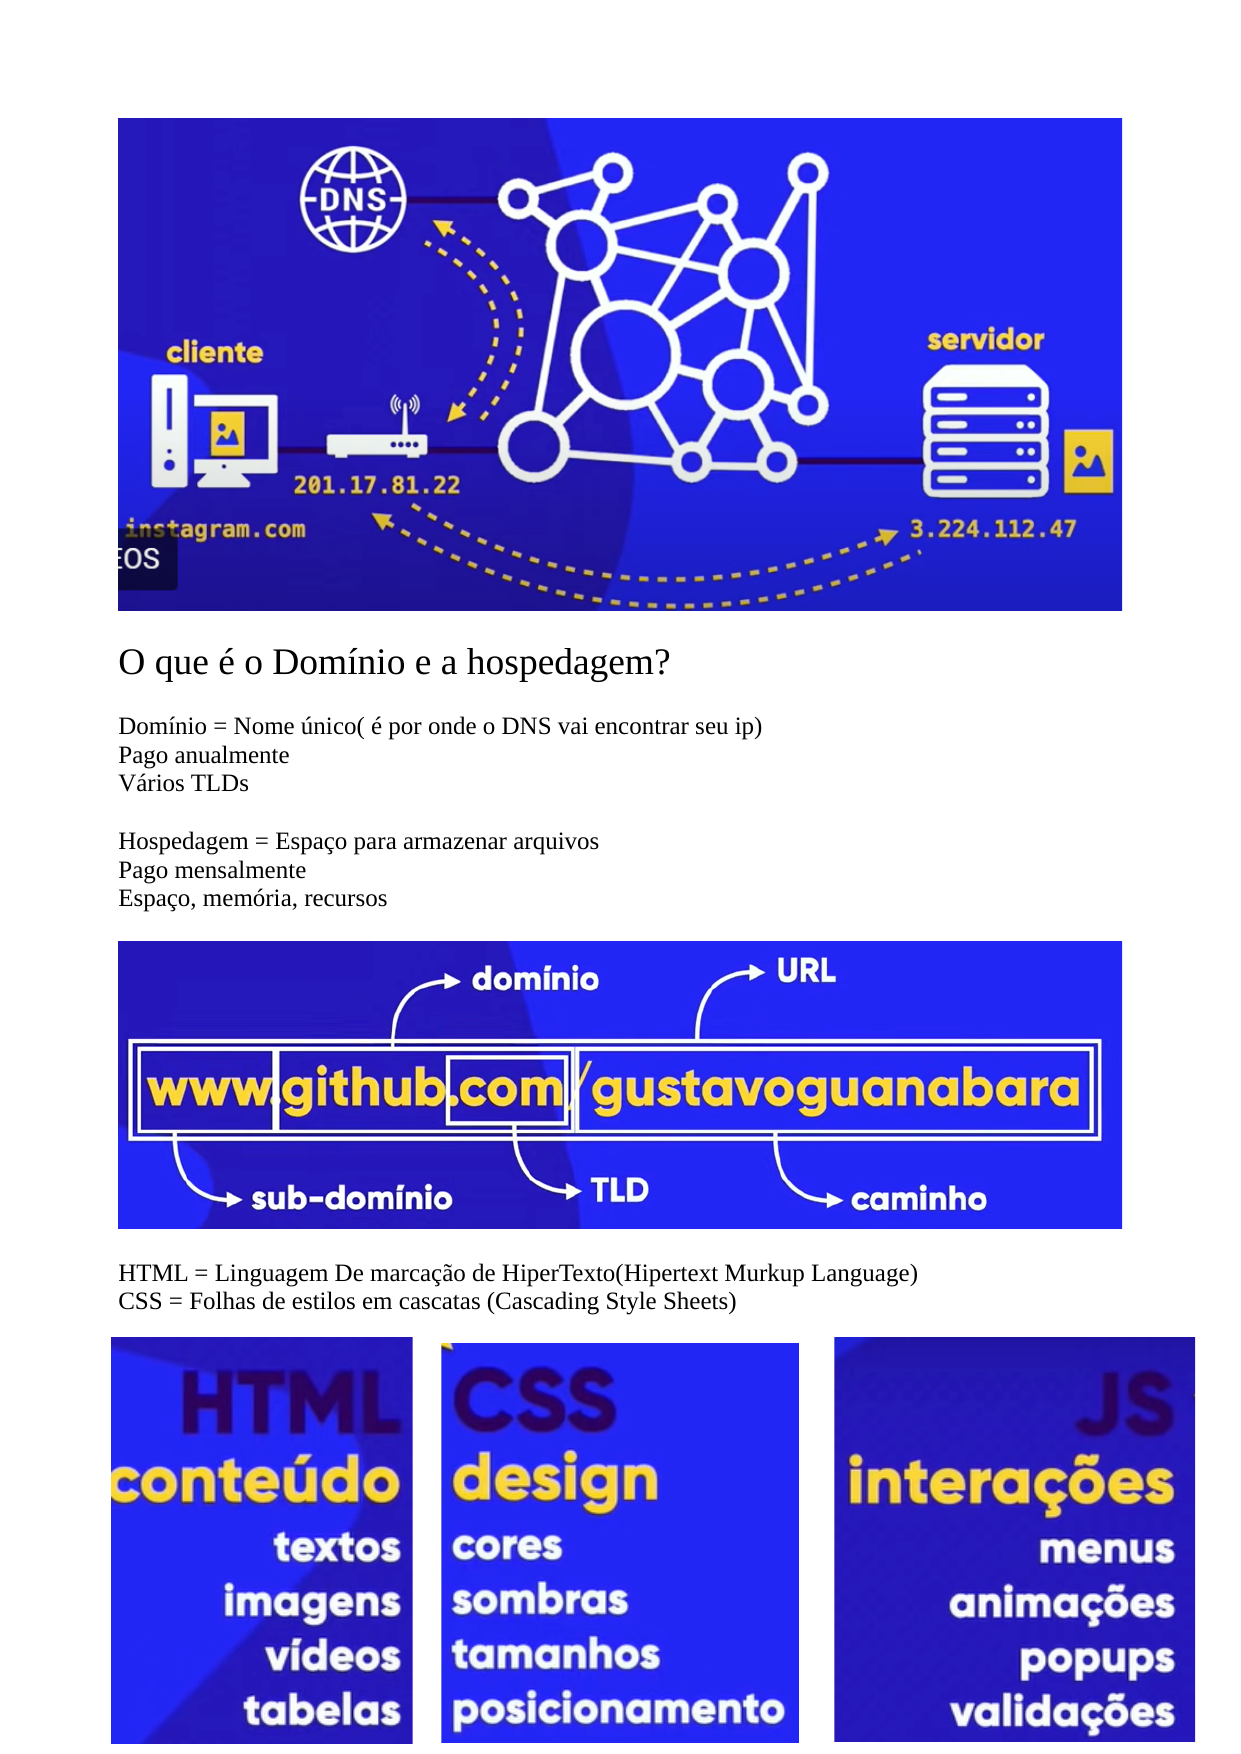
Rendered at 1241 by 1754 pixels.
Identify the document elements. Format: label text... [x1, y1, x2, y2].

picture [834, 1337, 1196, 1742]
picture [118, 941, 1123, 1229]
text Vários TLDs [118, 768, 1122, 797]
text HTML = Linguagem De marcação de HiperTexto(Hipertext Murkup Language) [118, 1258, 1122, 1286]
text CSS = Folhas de estilos em cascatas (Cascading Style Sheets) [118, 1286, 1122, 1315]
text Hospedagem = Espaço para armazenar arquivos [118, 826, 1122, 855]
text O que é o Domínio e a hospedagem? [118, 639, 1122, 682]
text Pago mensalmente [118, 855, 1122, 883]
text Espaço, memória, recursos [118, 883, 1122, 912]
picture [118, 118, 1123, 611]
text Domínio = Nome único( é por onde o DNS vai encontrar seu ip) [118, 711, 1122, 740]
picture [441, 1343, 799, 1743]
picture [111, 1337, 413, 1744]
text Pago anualmente [118, 740, 1122, 768]
